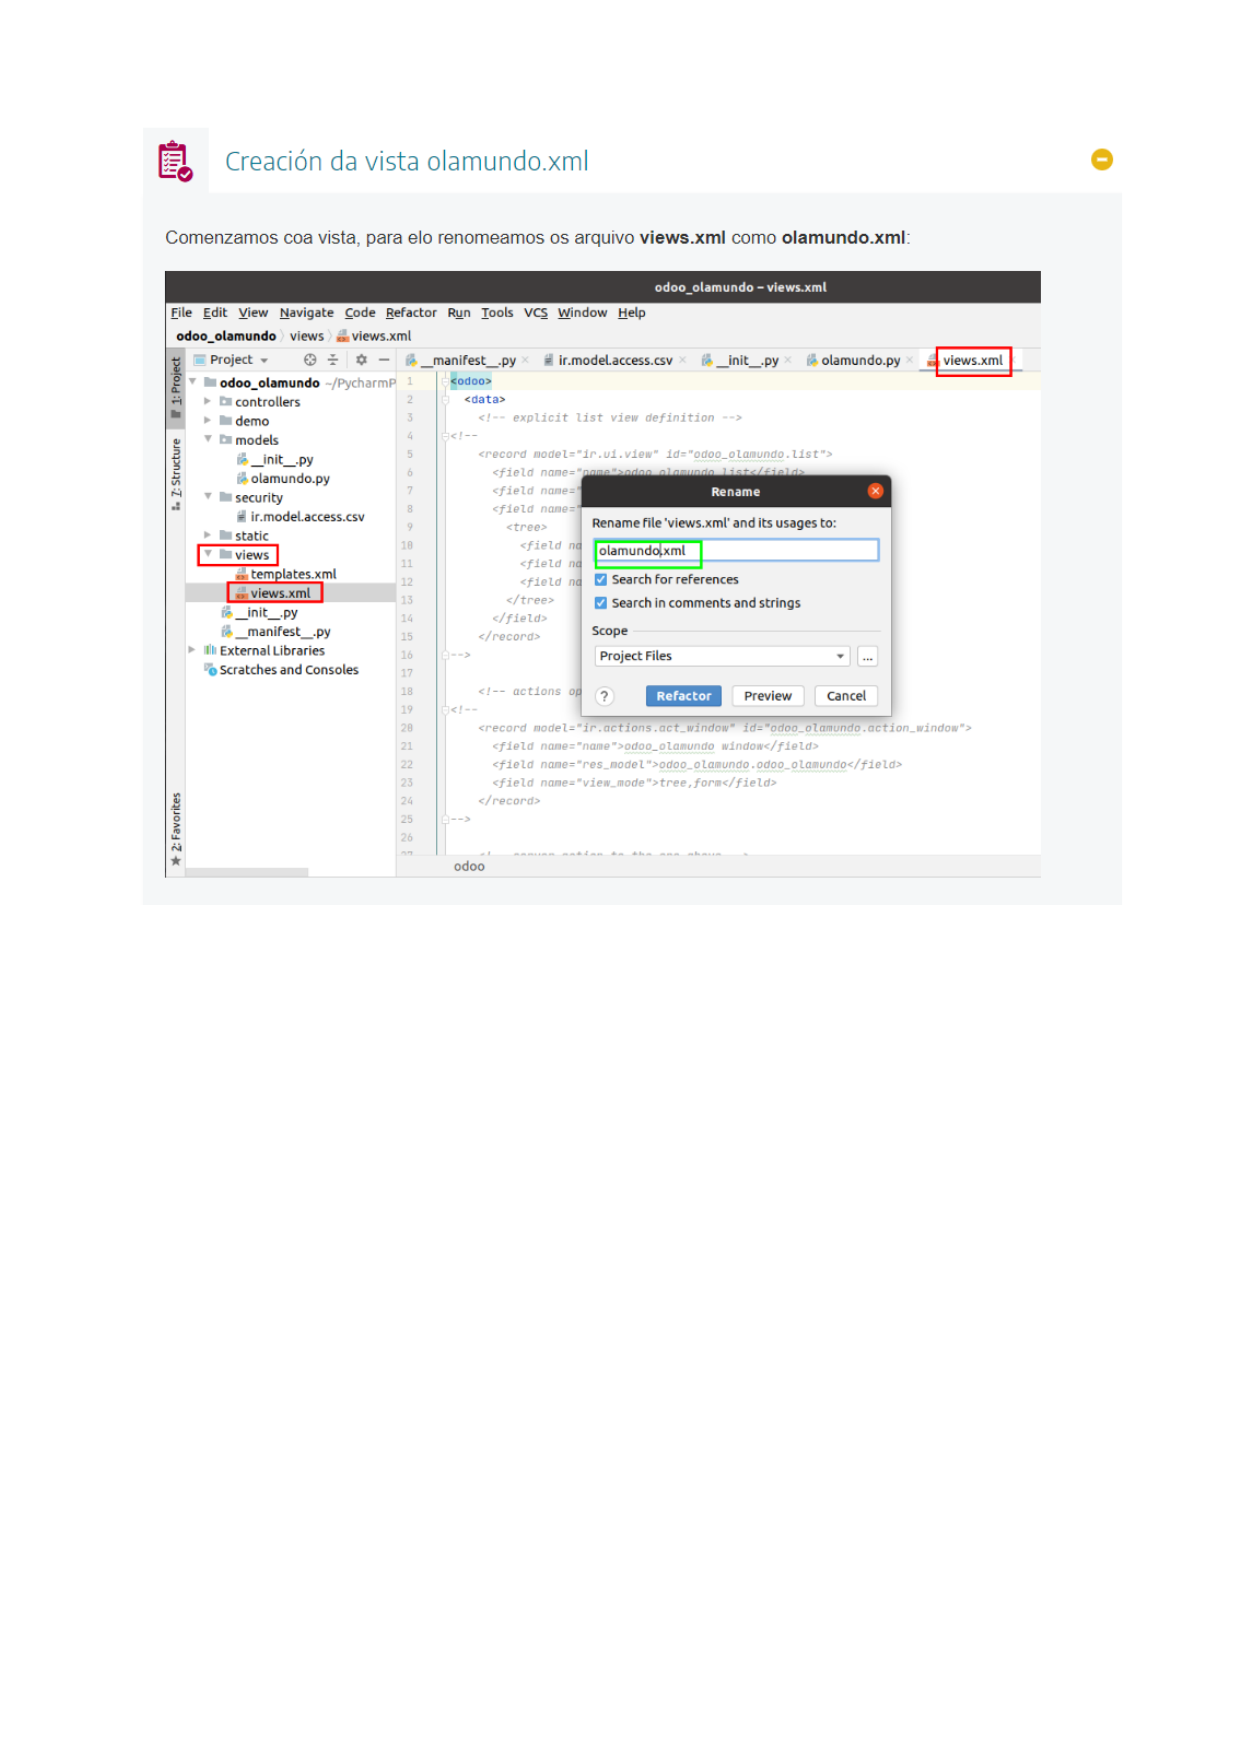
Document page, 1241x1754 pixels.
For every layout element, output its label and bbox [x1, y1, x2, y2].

picture [118, 118, 1123, 905]
